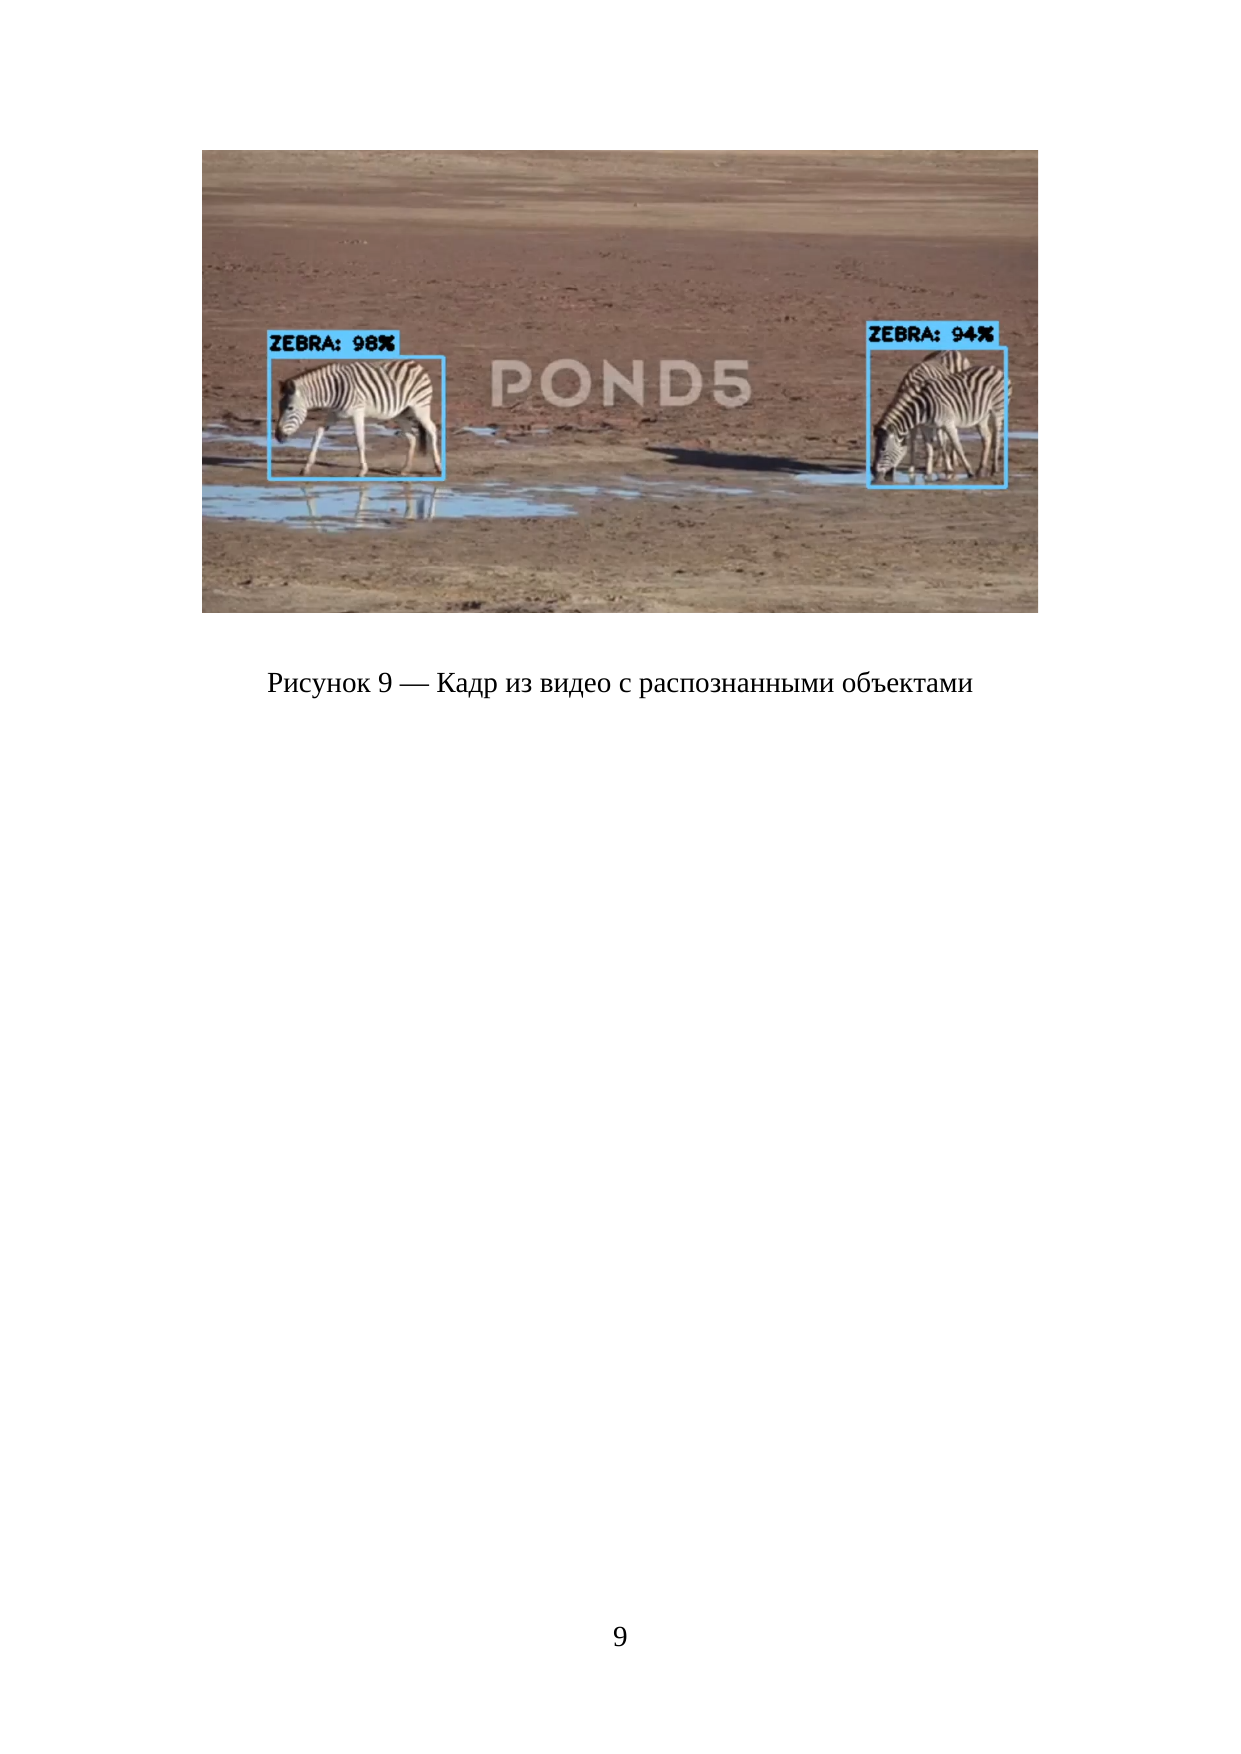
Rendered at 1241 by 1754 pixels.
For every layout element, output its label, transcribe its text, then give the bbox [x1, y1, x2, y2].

picture [202, 150, 1039, 613]
text Рисунок 9 — Кадр из видео с распознанными объектами [150, 665, 1090, 698]
